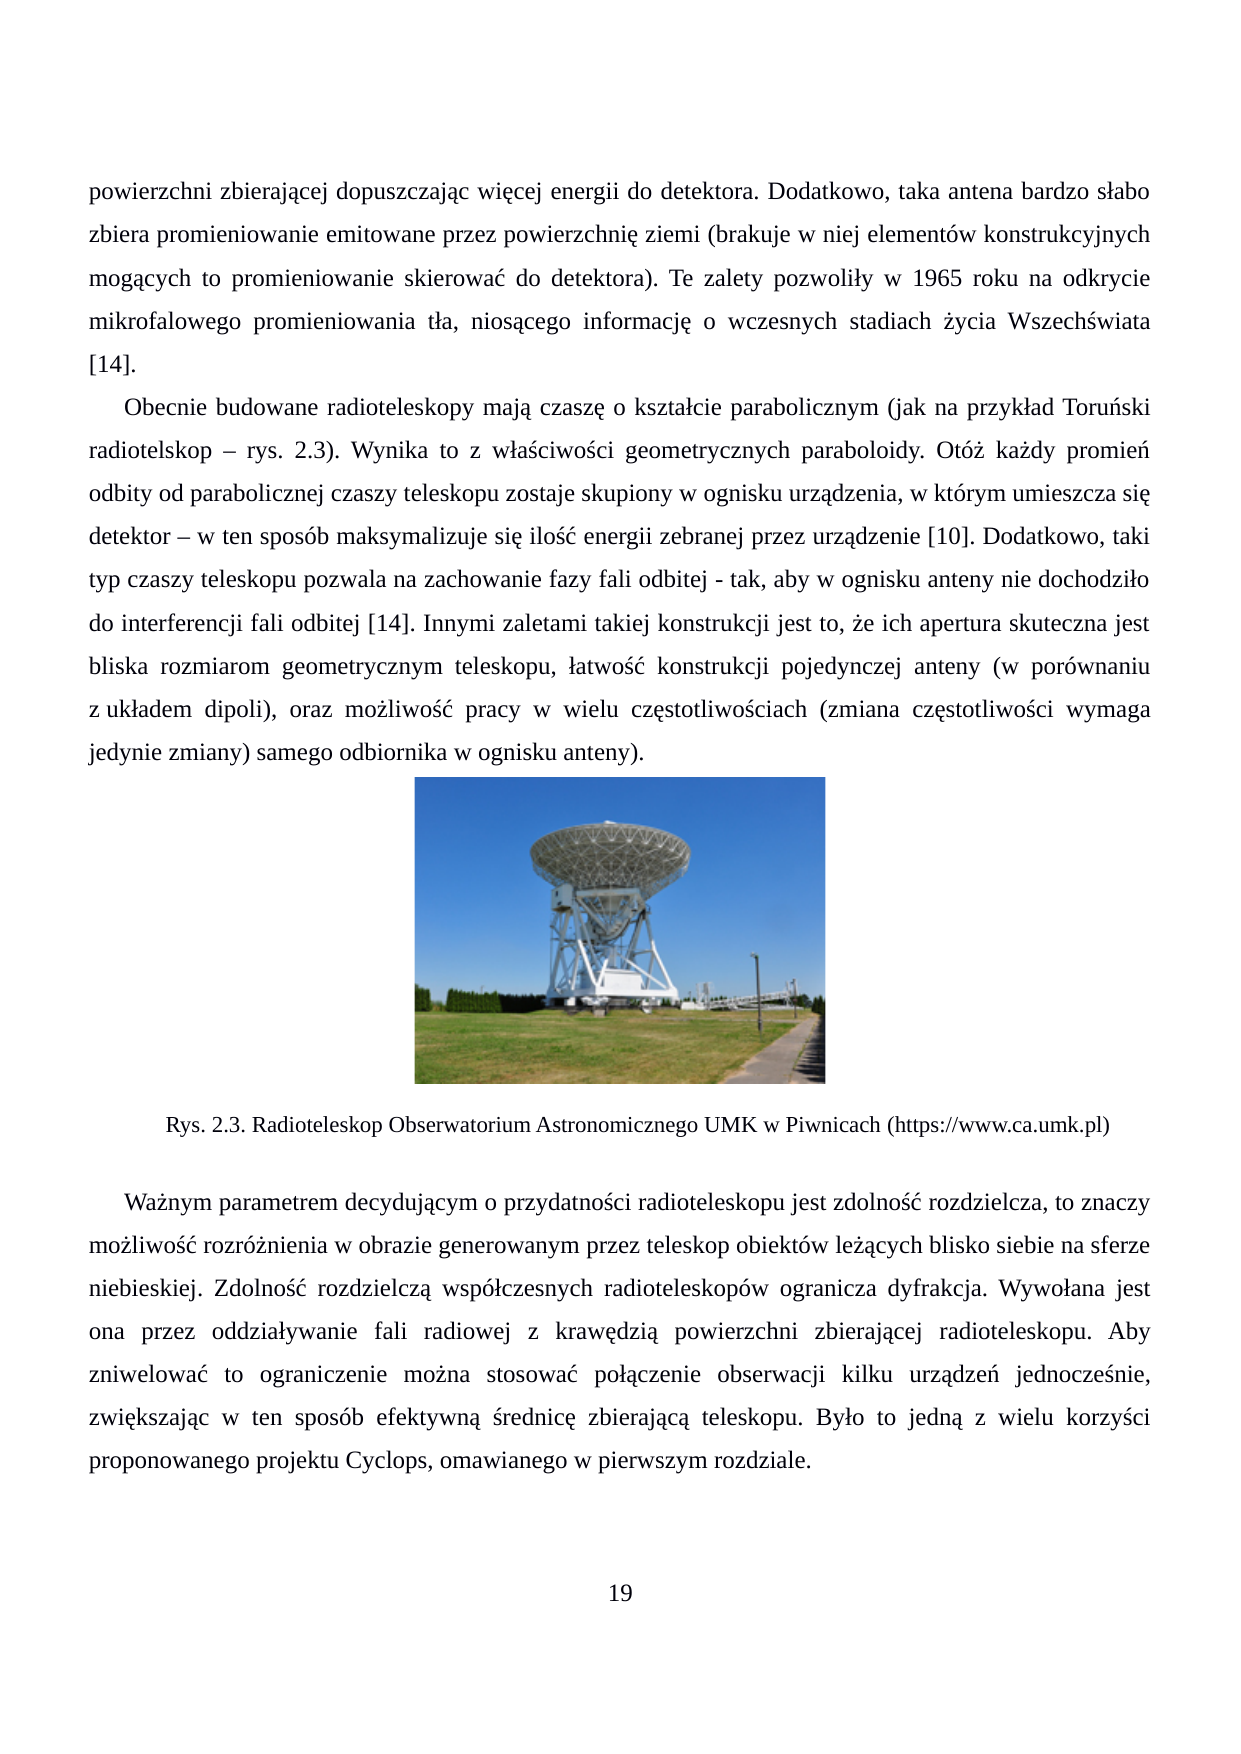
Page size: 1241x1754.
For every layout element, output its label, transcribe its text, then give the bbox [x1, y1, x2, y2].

picture [414, 777, 826, 1084]
text powierzchni zbierającej dopuszczając więcej energii do detektora. Dodatkowo, taka antena bardzo słabo zbiera promieniowanie emitowane przez powierzchnię ziemi (brakuje w niej elementów konstrukcyjnych mogących to promieniowanie skierować do detektora). Te zalety pozwoliły w 1965 roku na odkrycie mikrofalowego promieniowania tła, niosącego informację o wczesnych stadiach życia Wszechświata [14]. [88, 176, 1152, 378]
text Rys. 2.3. Radioteleskop Obserwatorium Astronomicznego UMK w Piwnicach (https://www.ca.umk.pl) [88, 780, 1152, 1137]
text Obecnie budowane radioteleskopy mają czaszę o kształcie parabolicznym (jak na przykład Toruński radiotelskop – rys. 2.3). Wynika to z właściwości geometrycznych paraboloidy. Otóż każdy promień odbity od parabolicznej czaszy teleskopu zostaje skupiony w ognisku urządzenia, w którym umieszcza się detektor – w ten sposób maksymalizuje się ilość energii zebranej przez urządzenie [10]. Dodatkowo, taki typ czaszy teleskopu pozwala na zachowanie fazy fali odbitej - tak, aby w ognisku anteny nie dochodziło do interferencji fali odbitej [14]. Innymi zaletami takiej konstrukcji jest to, że ich apertura skuteczna jest bliska rozmiarom geometrycznym teleskopu, łatwość konstrukcji pojedynczej anteny (w porównaniu z układem dipoli), oraz możliwość pracy w wielu częstotliwościach (zmiana częstotliwości wymaga jedynie zmiany) samego odbiornika w ognisku anteny). [88, 392, 1152, 766]
text Ważnym parametrem decydującym o przydatności radioteleskopu jest zdolność rozdzielcza, to znaczy możliwość rozróżnienia w obrazie generowanym przez teleskop obiektów leżących blisko siebie na sferze niebieskiej. Zdolność rozdzielczą współczesnych radioteleskopów ogranicza dyfrakcja. Wywołana jest ona przez oddziaływanie fali radiowej z krawędzią powierzchni zbierającej radioteleskopu. Aby zniwelować to ograniczenie można stosować połączenie obserwacji kilku urządzeń jednocześnie, zwiększając w ten sposób efektywną średnicę zbierającą teleskopu. Było to jedną z wielu korzyści proponowanego projektu Cyclops, omawianego w pierwszym rozdziale. [88, 1187, 1152, 1474]
